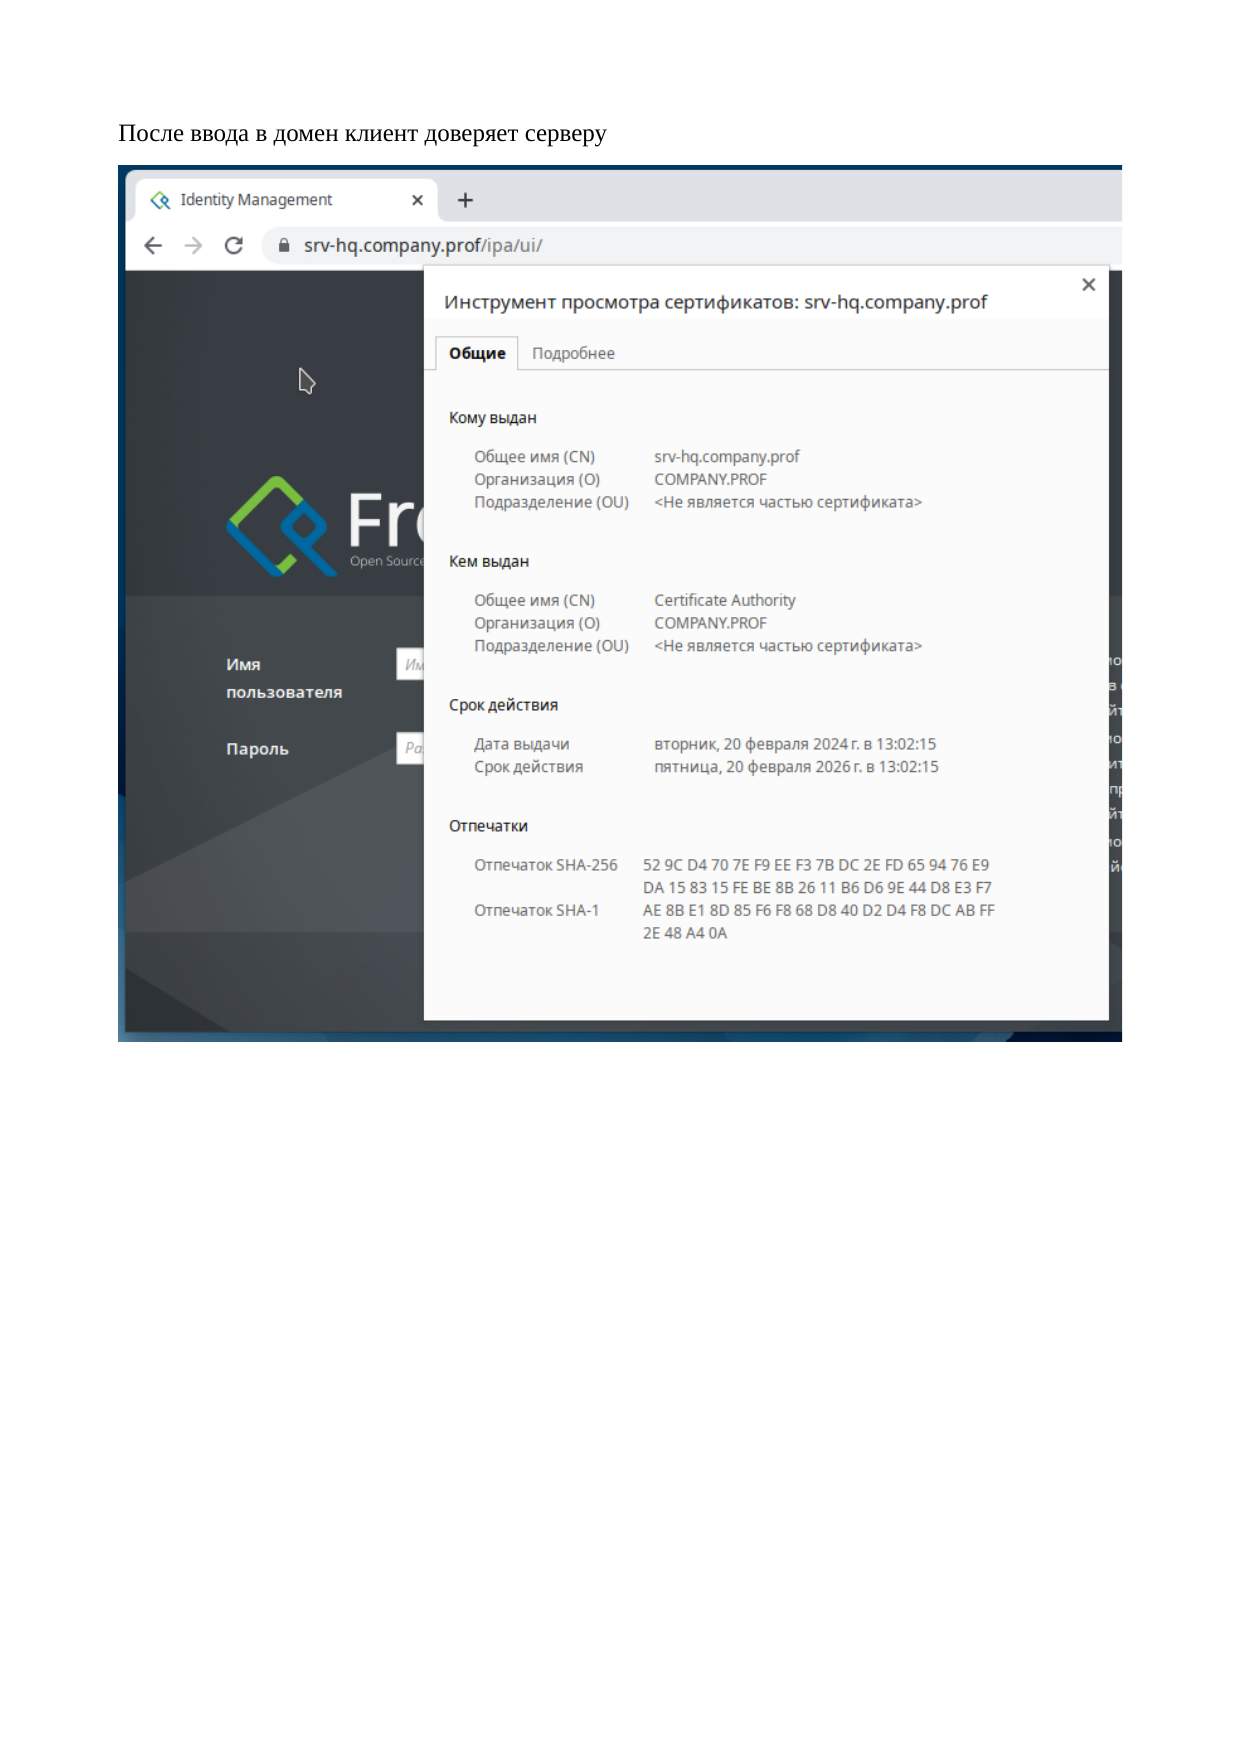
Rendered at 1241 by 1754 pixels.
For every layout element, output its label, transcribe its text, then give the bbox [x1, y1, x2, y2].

text После ввода в домен клиент доверяет серверу [118, 118, 1122, 147]
picture [118, 165, 1123, 1042]
